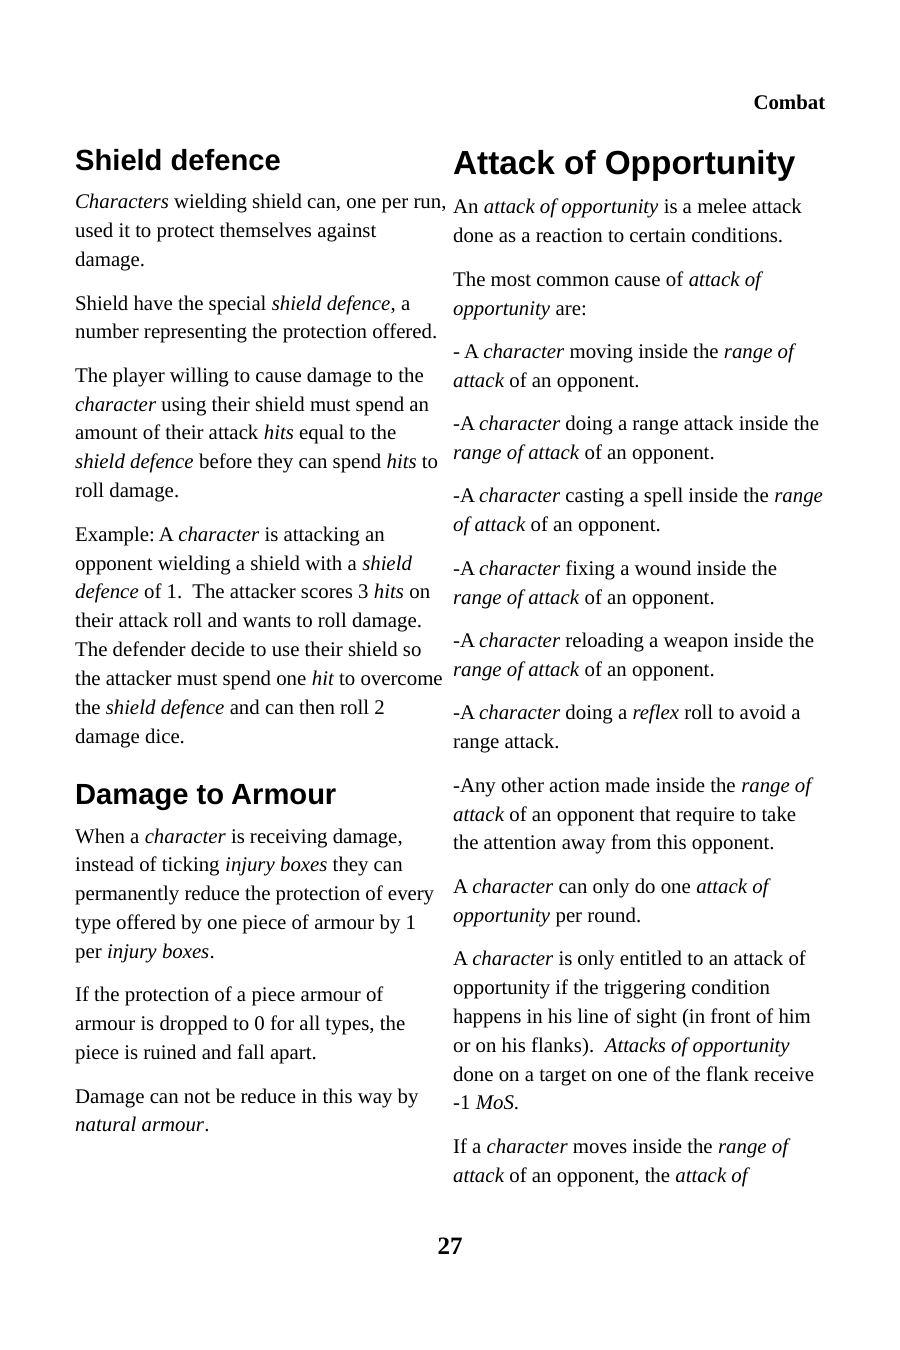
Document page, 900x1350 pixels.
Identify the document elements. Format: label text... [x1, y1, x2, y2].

text -Any other action made inside the range of attack of an opponent that require to take the attention away from this opponent. [453, 773, 825, 854]
subtitle Shield defence [75, 143, 447, 177]
text If a character moves inside the range of attack of an opponent, the attack of [453, 1134, 825, 1187]
text -A character doing a reflex roll to avoid a range attack. [453, 700, 825, 753]
subtitle Damage to Armour [75, 777, 447, 811]
text An attack of opportunity is a melee attack done as a reaction to certain conditions. [453, 194, 825, 247]
text A character is only entitled to an attack of opportunity if the triggering condition happens in his line of sight (in front of him or on his flanks). Attacks of opportunity done on a target on one of the flank receive -1 MoS. [453, 946, 825, 1114]
text -A character reloading a weapon inside the range of attack of an opponent. [453, 628, 825, 681]
text Damage can not be reduce in this way by natural armour. [75, 1083, 447, 1136]
text The most common cause of attack of opportunity are: [453, 267, 825, 319]
text -A character casting a spell inside the range of attack of an opponent. [453, 483, 825, 536]
text - A character moving inside the range of attack of an opponent. [453, 339, 825, 392]
text -A character fixing a wound inside the range of attack of an opponent. [453, 556, 825, 609]
text -A character doing a range attack inside the range of attack of an opponent. [453, 411, 825, 464]
text Shield have the special shield defence, a number representing the protection offered. [75, 291, 447, 343]
text A character can only do one attack of opportunity per round. [453, 874, 825, 927]
text When a character is receiving damage, instead of ticking injury boxes they can permanently reduce the protection of every type offered by one piece of armour by 1 per injury boxes. [75, 823, 447, 963]
text Characters wielding shield can, one per run, used it to protect themselves against damage. [75, 189, 447, 271]
subtitle Attack of Opportunity [453, 143, 825, 182]
text Example: A character is attacking an opponent wielding a shield with a shield defence of 1. The attacker scores 3 hits on their attack roll and wants to roll damage. The defender decide to use their shield so the attacker must spend one hit to overcome the shield defence and can then roll 2 damage dice. [75, 522, 447, 748]
text If the protection of a piece armour of armour is dropped to 0 for all types, the piece is ruined and fall apart. [75, 982, 447, 1064]
text The player willing to cause damage to the character using their shield must spend an amount of their attack hits equal to the shield defence before they can spend hits to roll damage. [75, 363, 447, 502]
